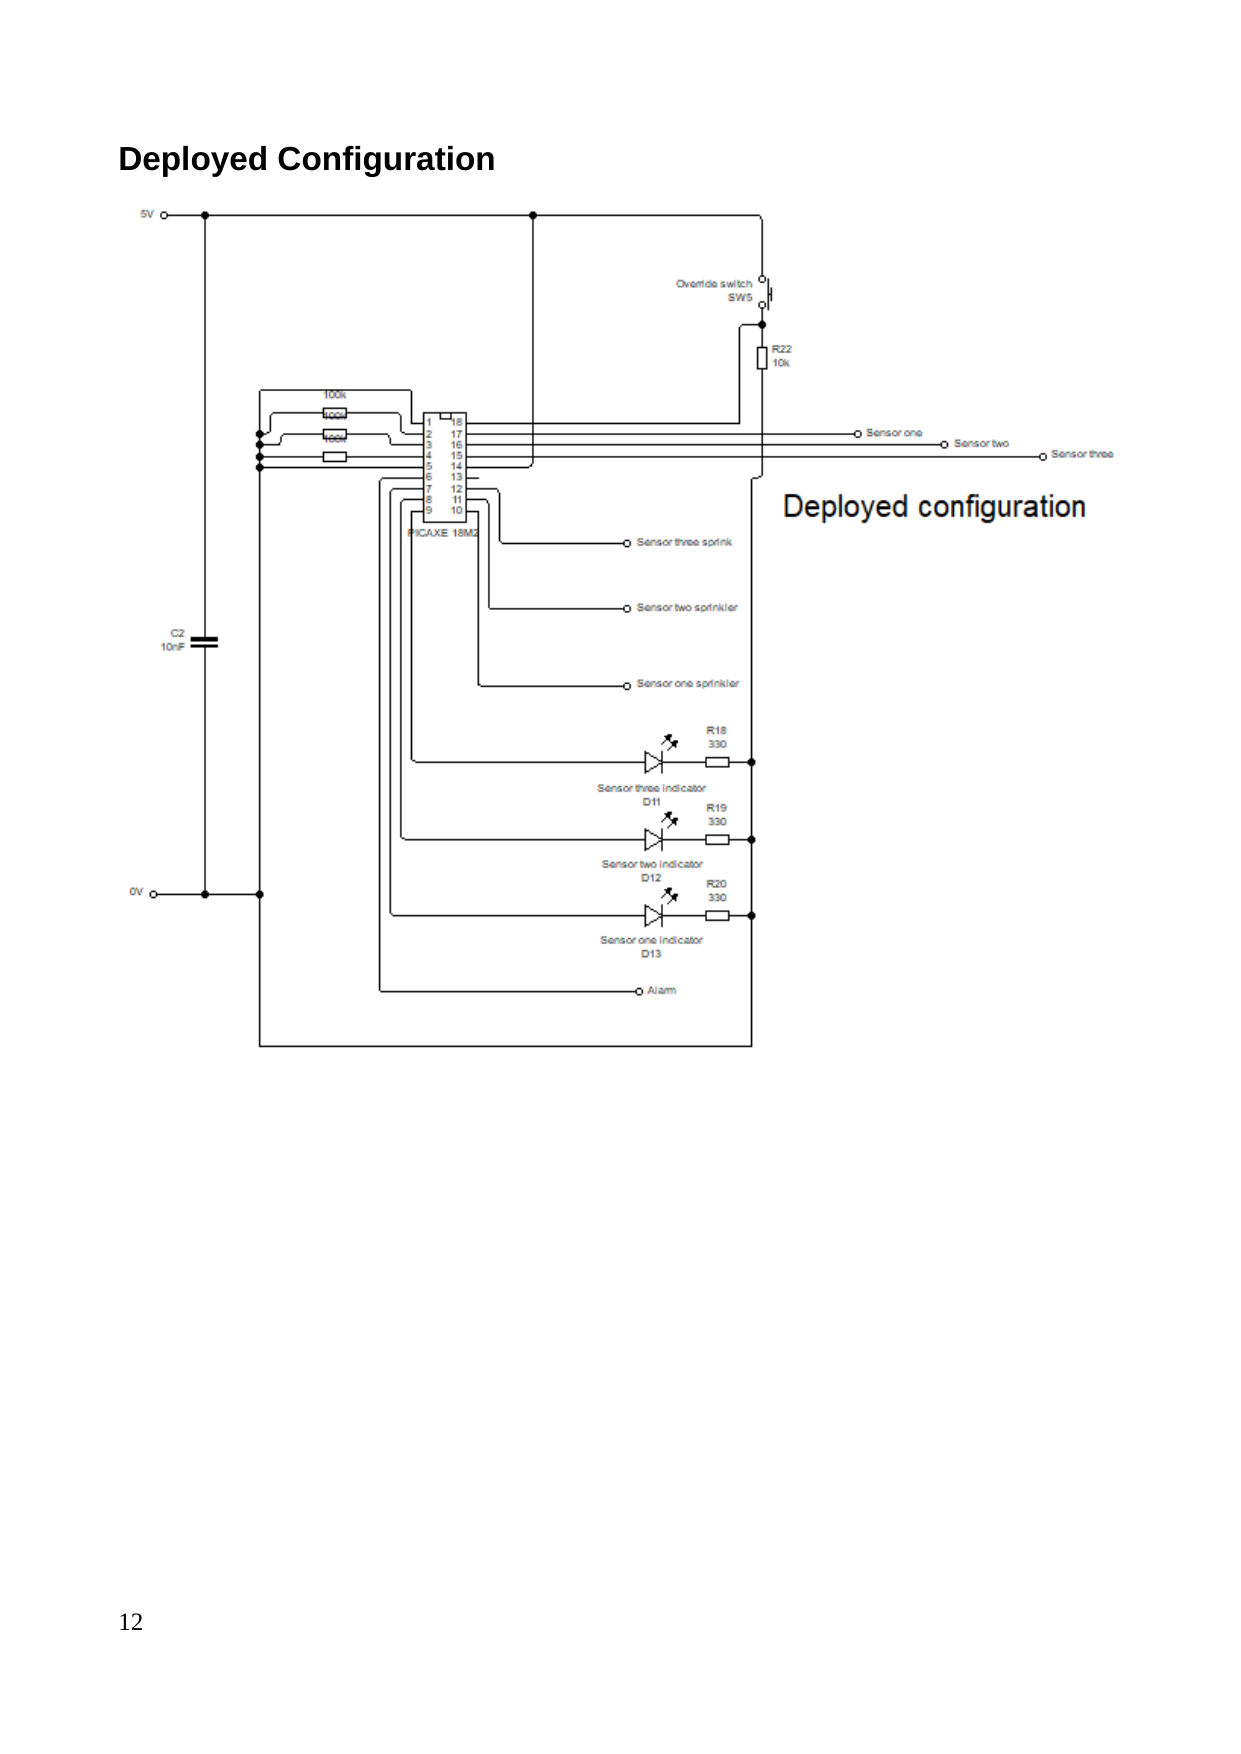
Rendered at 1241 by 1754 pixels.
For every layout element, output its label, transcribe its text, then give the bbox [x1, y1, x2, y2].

subtitle Deployed Configuration [118, 139, 1122, 177]
picture [118, 190, 1123, 1058]
